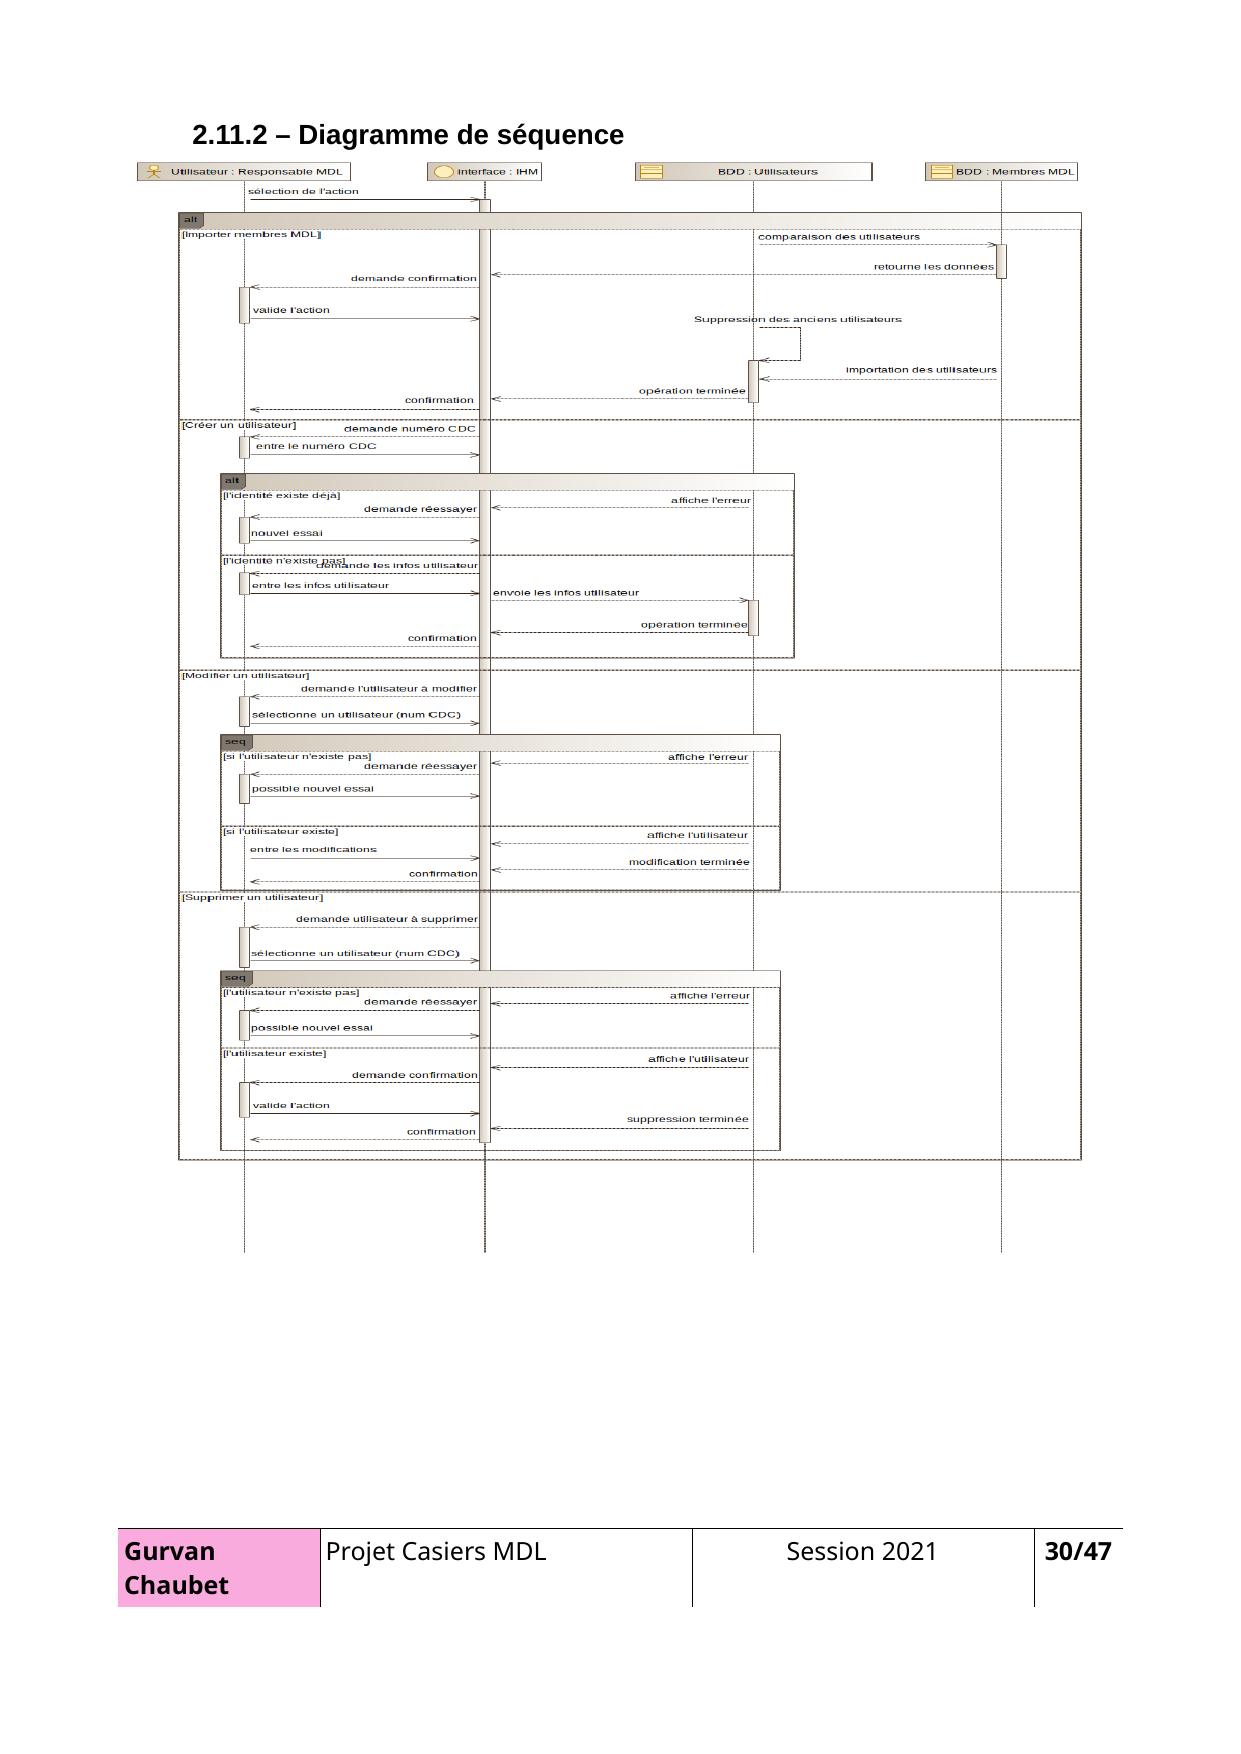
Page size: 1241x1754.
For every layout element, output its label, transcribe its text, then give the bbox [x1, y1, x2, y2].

picture [127, 156, 1093, 1259]
subtitle 2.11.2 – Diagramme de séquence [118, 118, 1122, 150]
